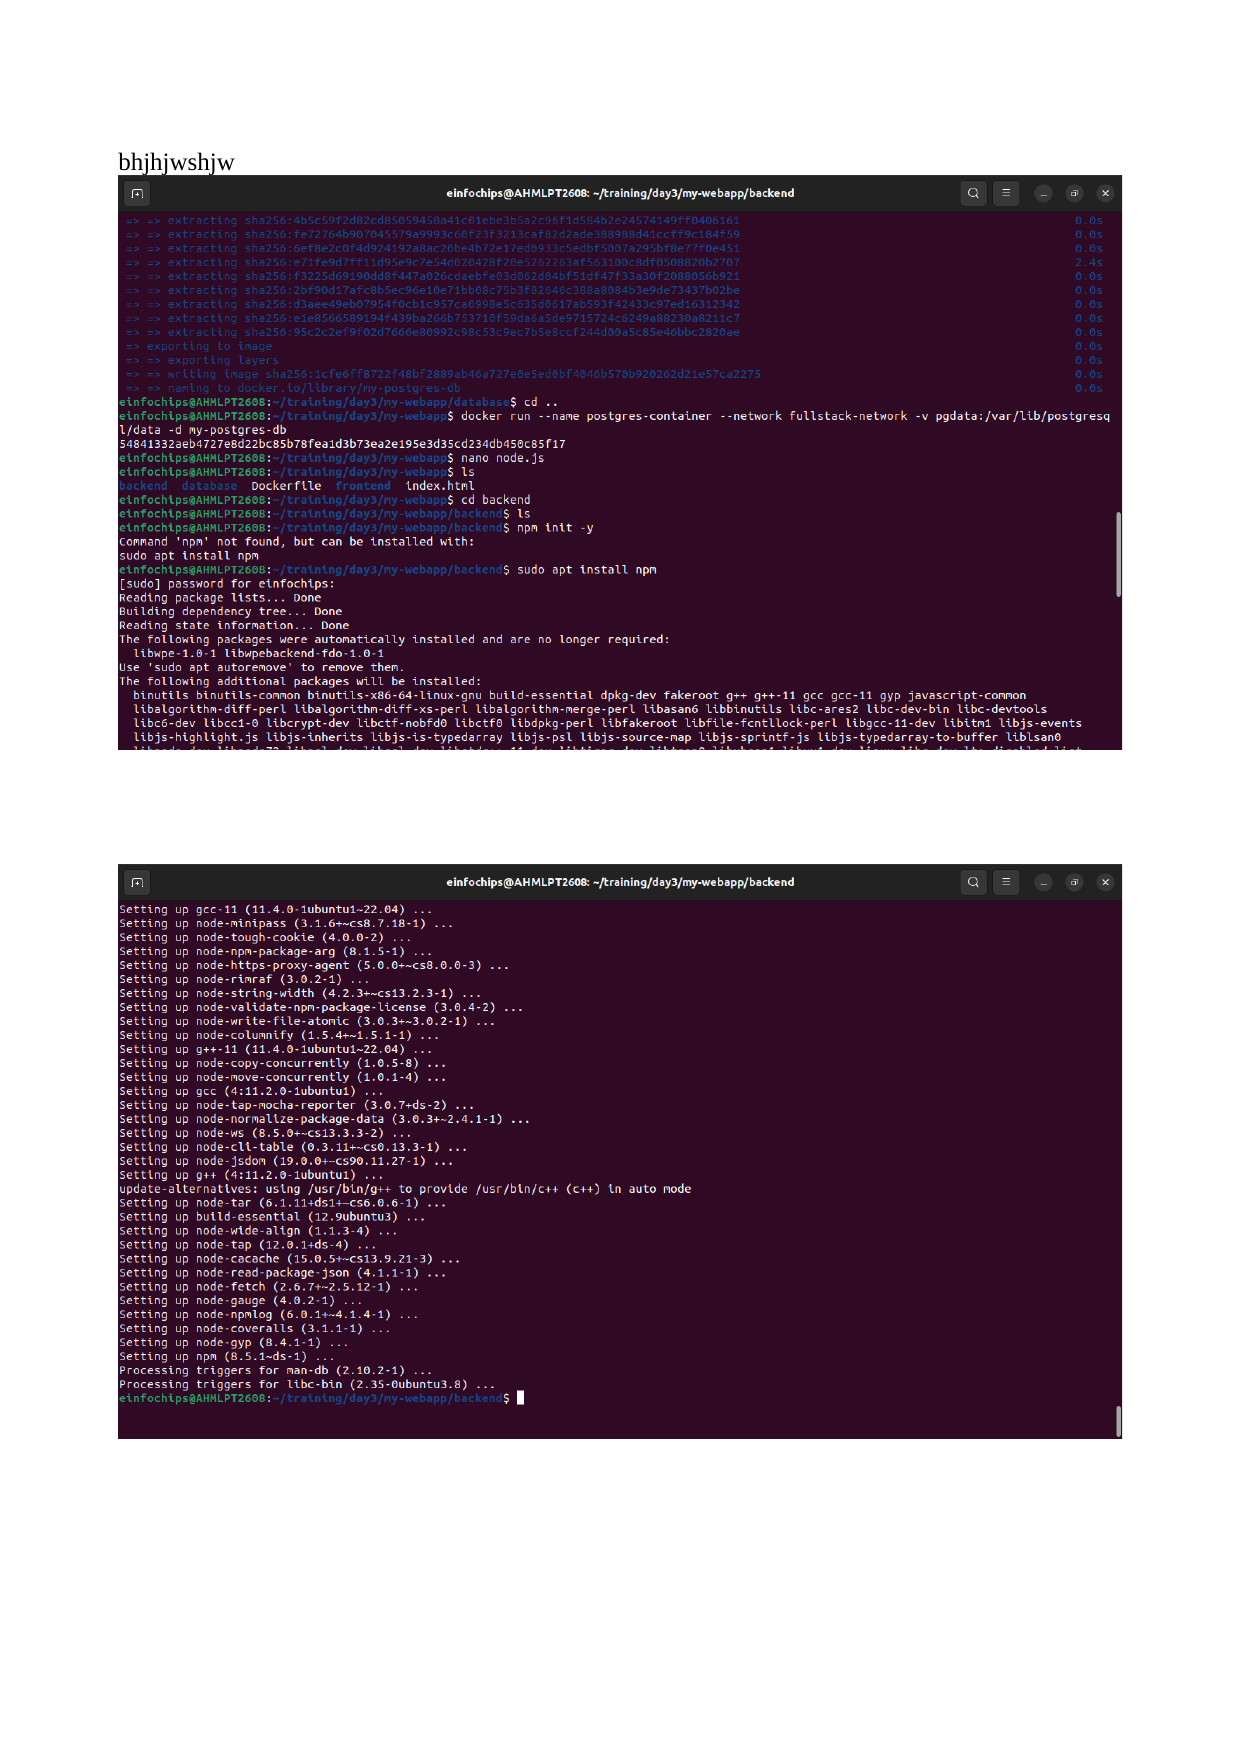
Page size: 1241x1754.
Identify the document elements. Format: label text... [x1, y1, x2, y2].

text bhjhjwshjw [118, 147, 1122, 175]
picture [118, 864, 1123, 1439]
picture [118, 175, 1123, 750]
